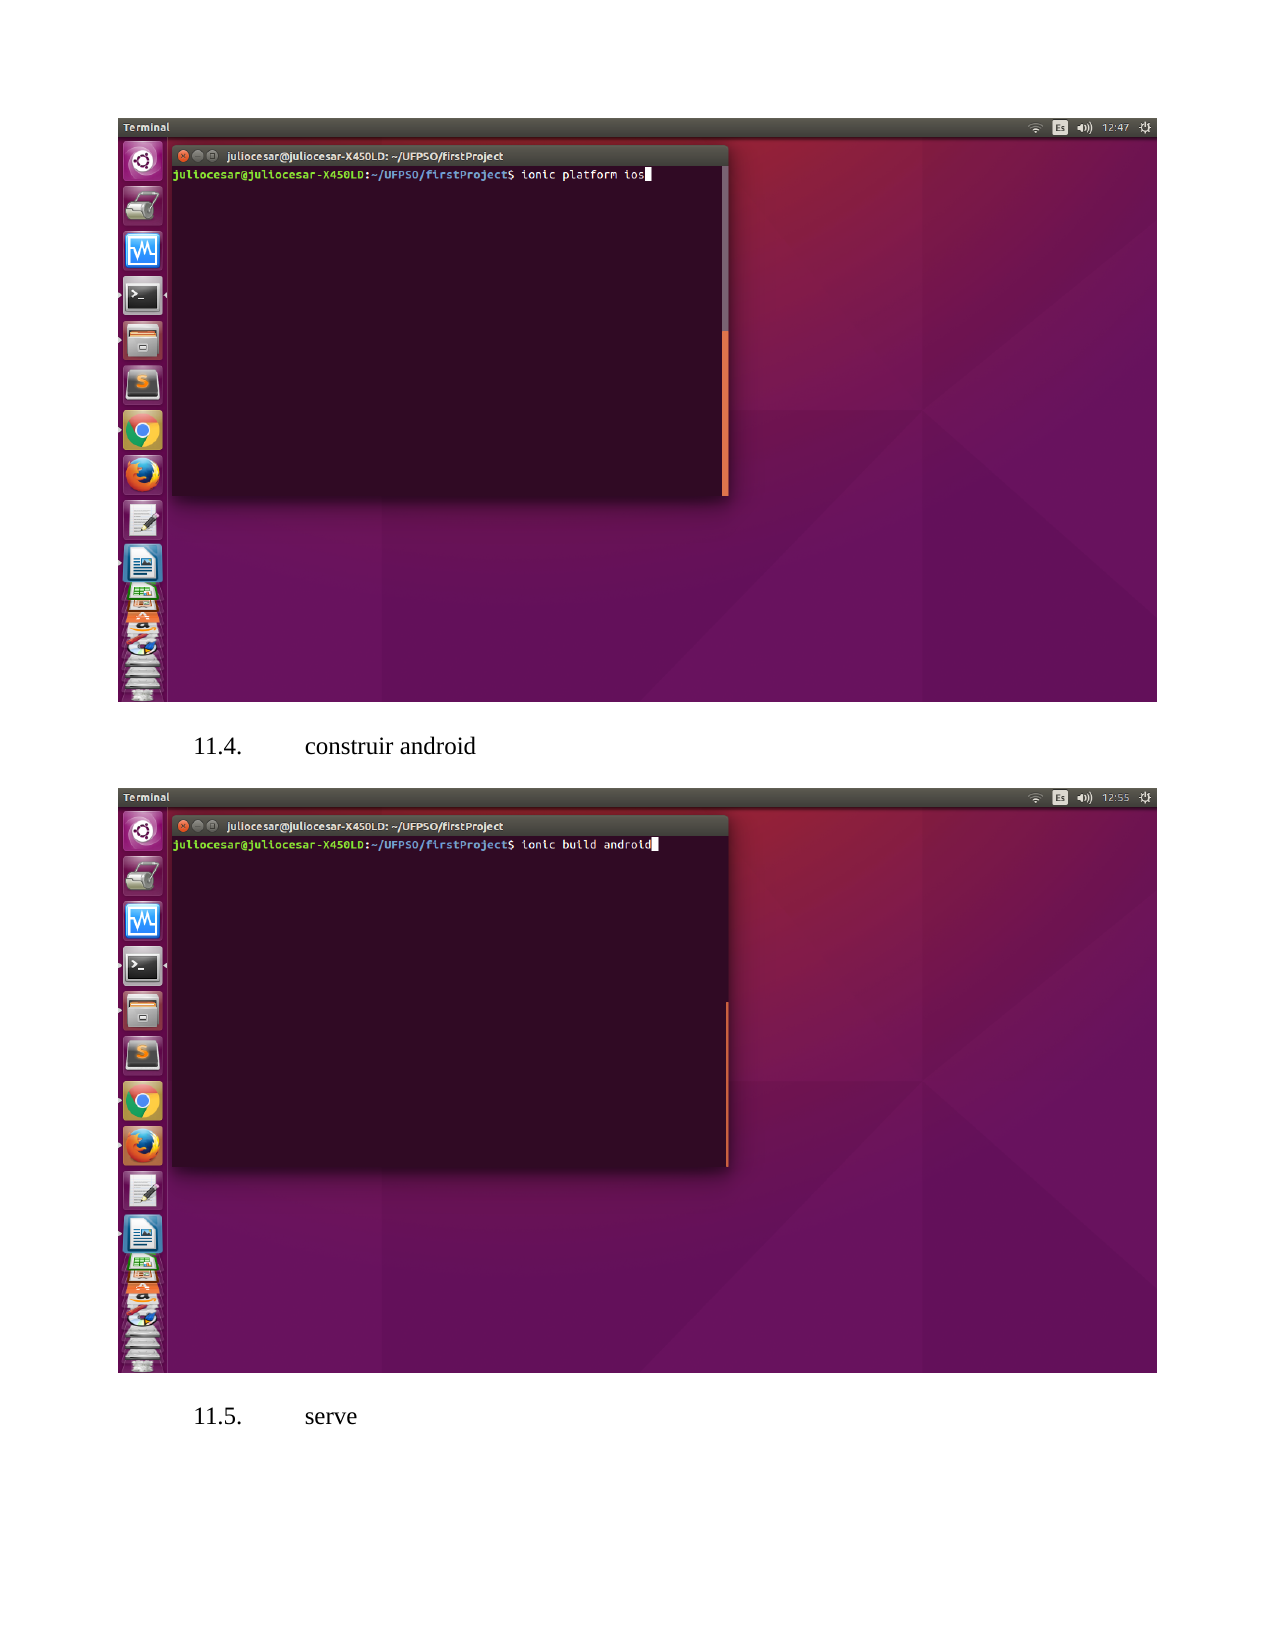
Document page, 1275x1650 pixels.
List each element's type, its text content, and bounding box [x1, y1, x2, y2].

picture [118, 118, 1157, 702]
list serve [193, 1401, 1157, 1430]
picture [118, 788, 1157, 1373]
list construir android [193, 731, 1157, 759]
